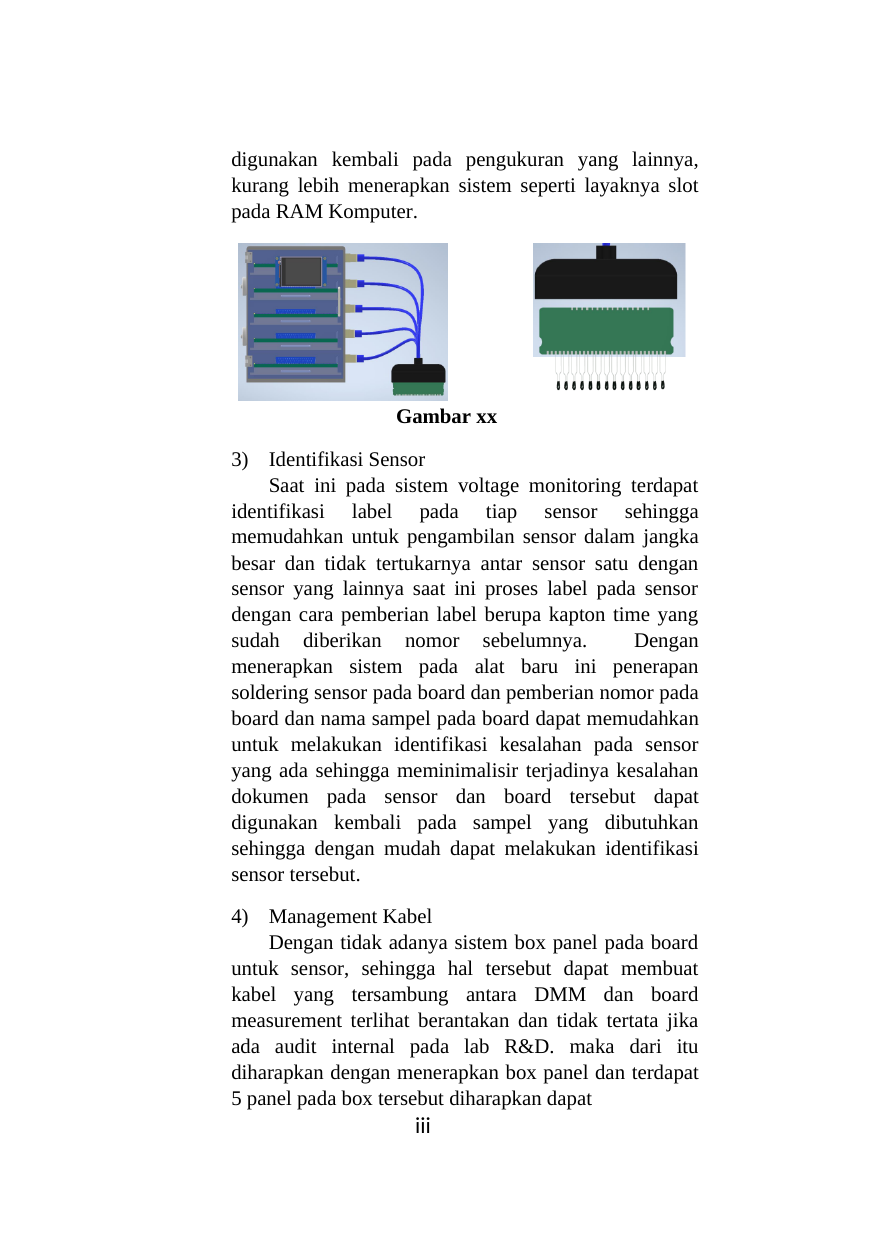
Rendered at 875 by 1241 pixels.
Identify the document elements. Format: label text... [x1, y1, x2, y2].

picture [236, 241, 688, 403]
list Gambar xx [166, 404, 727, 428]
list digunakan kembali pada pengukuran yang lainnya, kurang lebih menerapkan sistem seperti layaknya slot pada RAM Komputer. [231, 147, 699, 223]
list Dengan tidak adanya sistem box panel pada board untuk sensor, sehingga hal tersebut dapat membuat kabel yang tersambung antara DMM dan board measurement terlihat berantakan dan tidak tertata jika ada audit internal pada lab R&D. maka dari itu diharapkan dengan menerapkan box panel dan terdapat 5 panel pada box tersebut diharapkan dapat [166, 930, 699, 1110]
list Management Kabel [231, 904, 727, 928]
list Identifikasi Sensor [231, 447, 727, 471]
list Saat ini pada sistem voltage monitoring terdapat identifikasi label pada tiap sensor sehingga memudahkan untuk pengambilan sensor dalam jangka besar dan tidak tertukarnya antar sensor satu dengan sensor yang lainnya saat ini proses label pada sensor dengan cara pemberian label berupa kapton time yang sudah diberikan nomor sebelumnya. Dengan menerapkan sistem pada alat baru ini penerapan soldering sensor pada board dan pemberian nomor pada board dan nama sampel pada board dapat memudahkan untuk melakukan identifikasi kesalahan pada sensor yang ada sehingga meminimalisir terjadinya kesalahan dokumen pada sensor dan board tersebut dapat digunakan kembali pada sampel yang dibutuhkan sehingga dengan mudah dapat melakukan identifikasi sensor tersebut. [231, 473, 699, 886]
